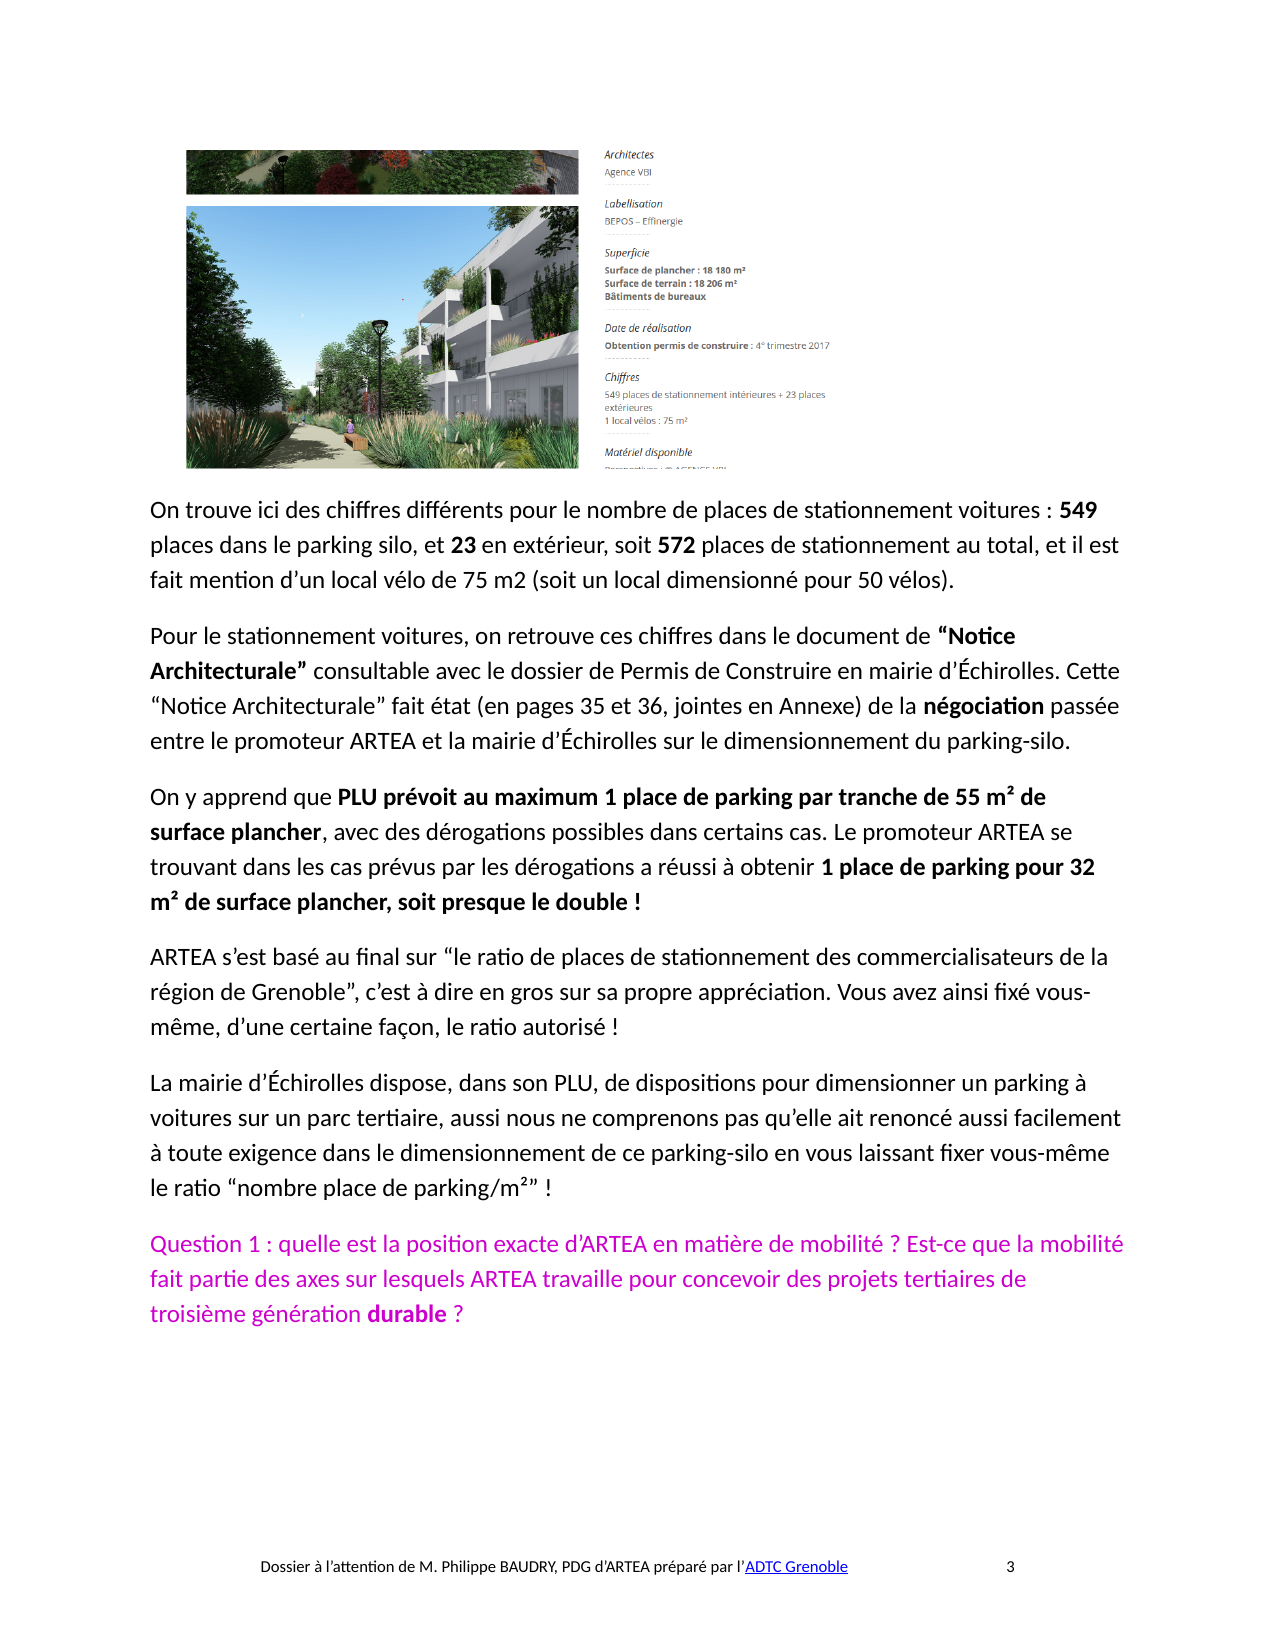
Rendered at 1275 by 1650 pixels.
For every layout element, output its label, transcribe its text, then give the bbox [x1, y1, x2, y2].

text La mairie d’Échirolles dispose, dans son PLU, de dispositions pour dimensionner un parking à voitures sur un parc tertiaire, aussi nous ne comprenons pas qu’elle ait renoncé aussi facilement à toute exigence dans le dimensionnement de ce parking-silo en vous laissant fixer vous-même le ratio “nombre place de parking/m²” ! [150, 1067, 1125, 1203]
text On trouve ici des chiffres différents pour le nombre de places de stationnement voitures : 549 places dans le parking silo, et 23 en extérieur, soit 572 places de stationnement au total, et il est fait mention d’un local vélo de 75 m2 (soit un local dimensionné pour 50 vélos). [150, 494, 1125, 594]
text ARTEA s’est basé au final sur “le ratio de places de stationnement des commercialisateurs de la région de Grenoble”, c’est à dire en gros sur sa propre appréciation. Vous avez ainsi fixé vous-même, d’une certaine façon, le ratio autorisé ! [150, 942, 1125, 1042]
text Pour le stationnement voitures, on retrouve ces chiffres dans le document de “Notice Architecturale” consultable avec le dossier de Permis de Construire en mairie d’Échirolles. Cette “Notice Architecturale” fait état (en pages 35 et 36, jointes en Annexe) de la négociation passée entre le promoteur ARTEA et la mairie d’Échirolles sur le dimensionnement du parking-silo. [150, 620, 1125, 755]
text Question 1 : quelle est la position exacte d’ARTEA en matière de mobilité ? Est-ce que la mobilité fait partie des axes sur lesquels ARTEA travaille pour concevoir des projets tertiaires de troisième génération durable ? [150, 1228, 1125, 1329]
text On y apprend que PLU prévoit au maximum 1 place de parking par tranche de 55 m² de surface plancher, avec des dérogations possibles dans certains cas. Le promoteur ARTEA se trouvant dans les cas prévus par les dérogations a réussi à obtenir 1 place de parking pour 32 m² de surface plancher, soit presque le double ! [150, 781, 1125, 916]
picture [186, 150, 837, 469]
